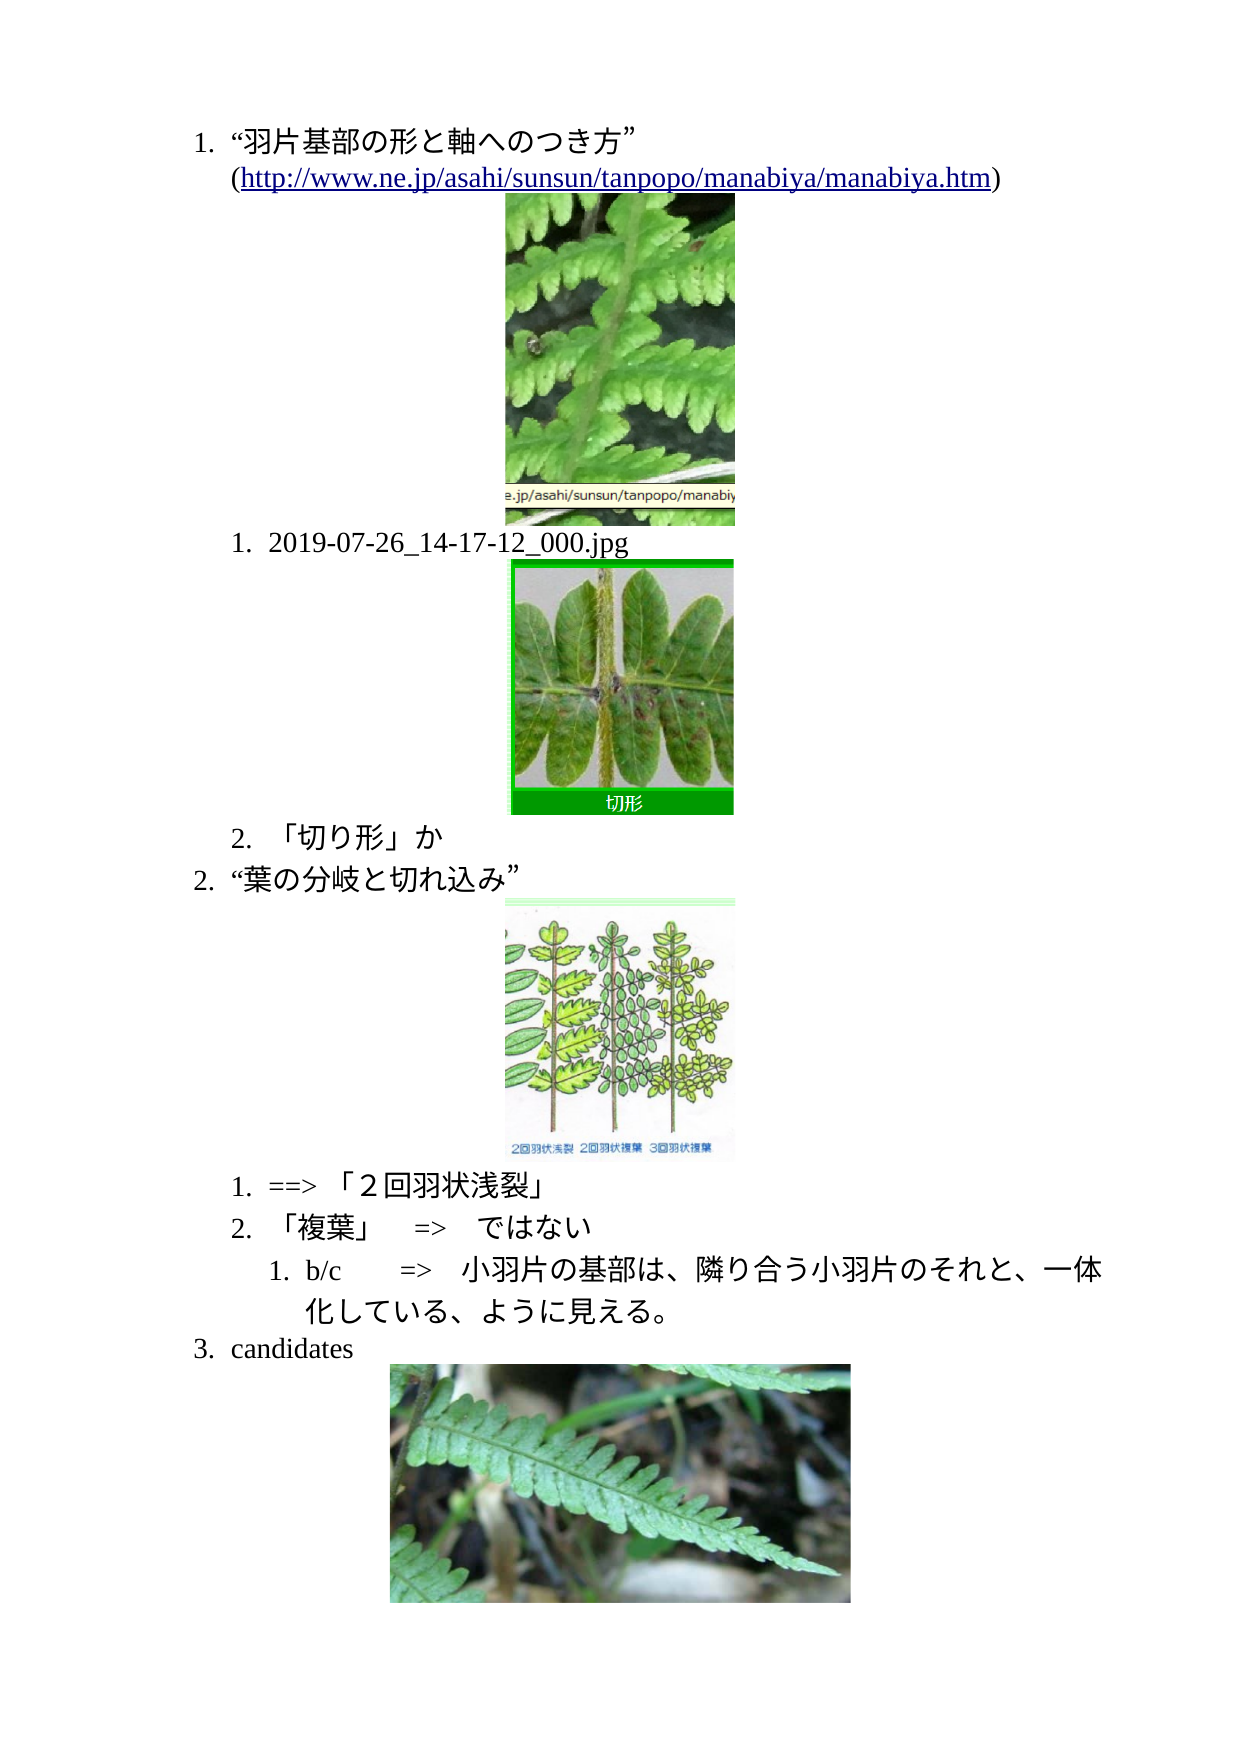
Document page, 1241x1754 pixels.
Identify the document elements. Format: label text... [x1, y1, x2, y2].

picture [505, 898, 736, 1162]
picture [505, 193, 735, 526]
list “羽片基部の形と軸へのつき方” (http://www.ne.jp/asahi/sunsun/tanpopo/manabiya/manabiya.htm) [193, 118, 1122, 194]
picture [506, 559, 734, 815]
list “葉の分岐と切れ込み” [193, 856, 1122, 899]
list b/c => 小羽片の基部は、隣り合う小羽片のそれと、一体化している、ように見える。 [268, 1247, 1122, 1331]
picture [389, 1364, 851, 1605]
list ==> 「２回羽状浅裂」 [231, 899, 1122, 1204]
list 「切り形」か [231, 559, 1122, 856]
list candidates [193, 1331, 1122, 1365]
list 「複葉」 => ではない [231, 1204, 1122, 1247]
list 2019-07-26_14-17-12_000.jpg [231, 194, 1122, 559]
